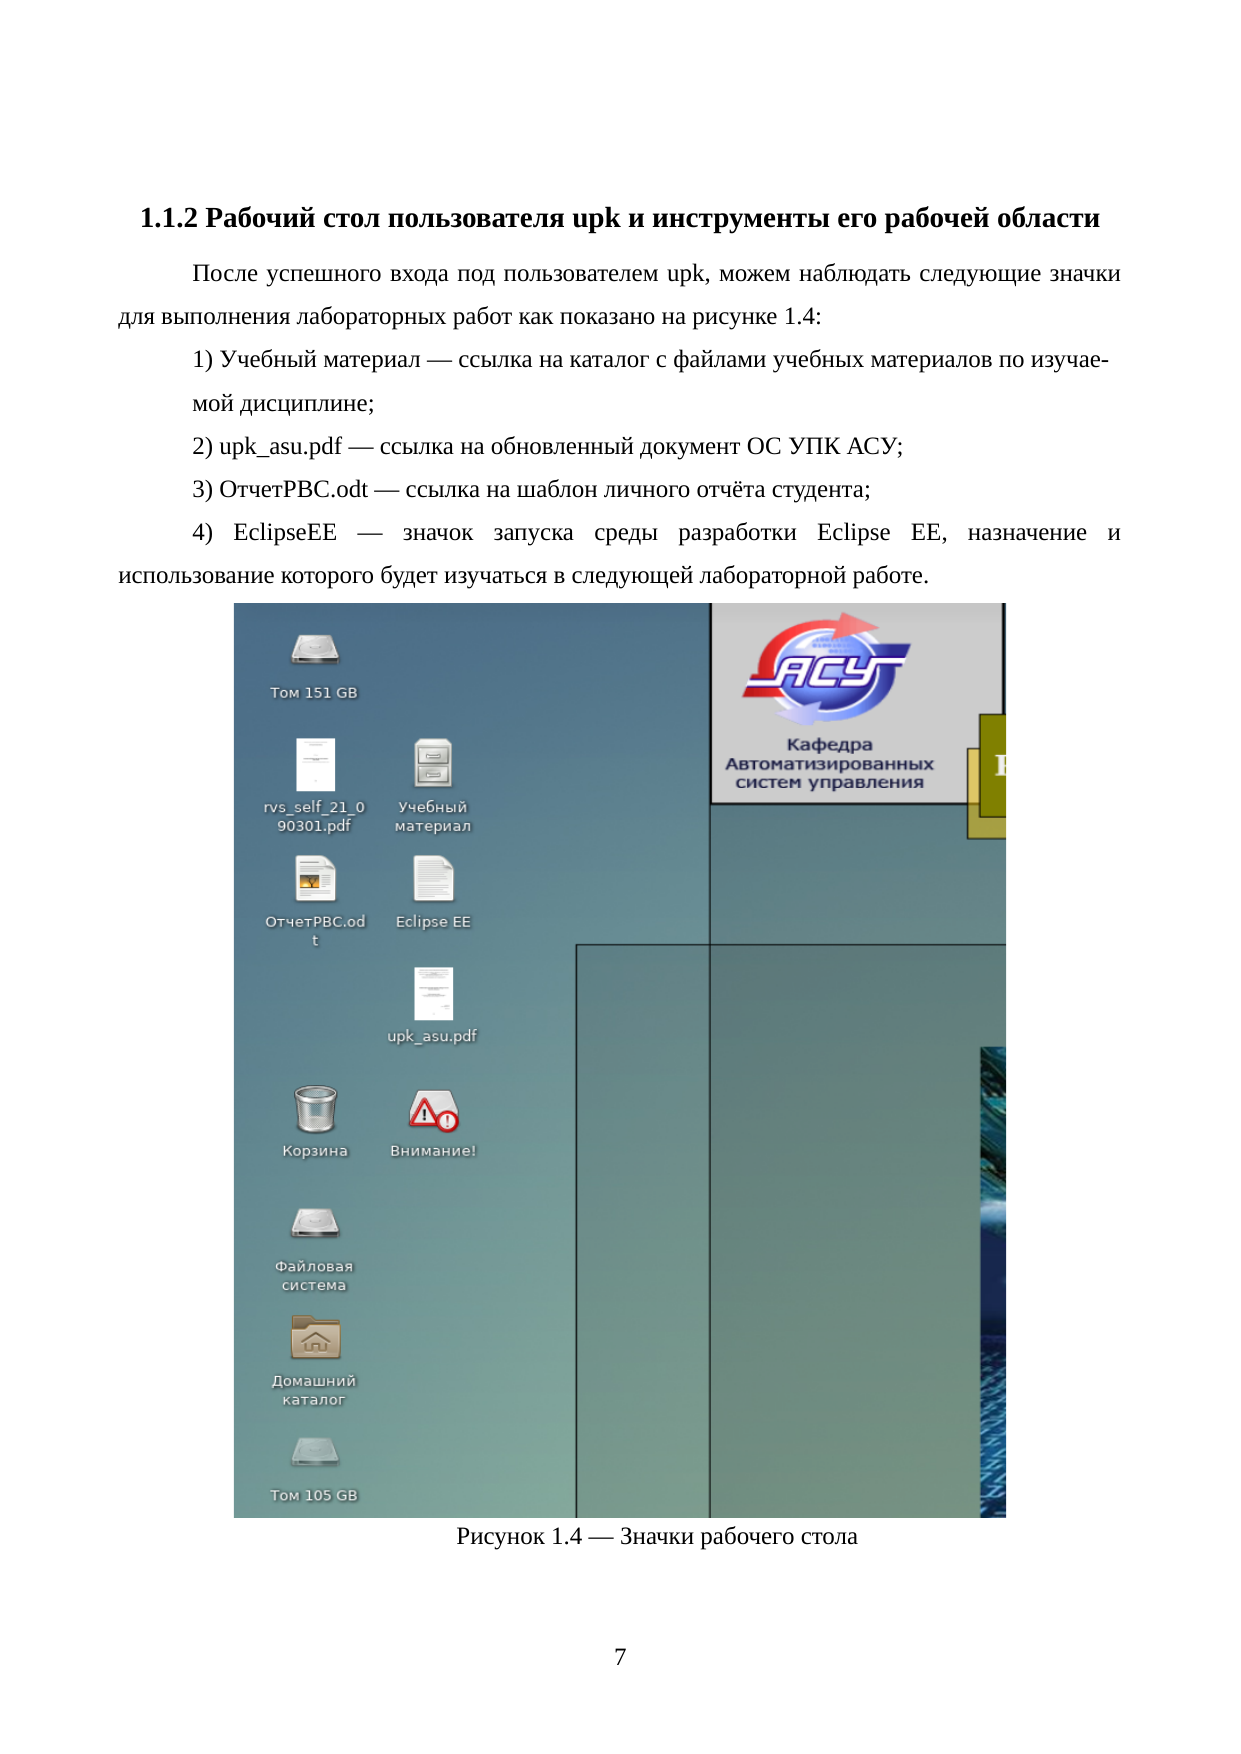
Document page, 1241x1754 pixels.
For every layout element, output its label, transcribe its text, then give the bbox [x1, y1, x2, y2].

text После успешного входа под пользователем upk, можем наблюдать следующие значки для выполнения лабораторных работ как показано на рисунке 1.4: [118, 258, 1122, 330]
text 3) ОтчетРВС.odt — ссылка на шаблон личного отчёта студента; [118, 474, 1122, 503]
text 1) Учебный материал — ссылка на каталог с файлами учебных материалов по изучае- [118, 344, 1122, 373]
text мой дисциплине; [118, 388, 1122, 416]
text Рисунок 1.4 — Значки рабочего стола [118, 603, 1122, 1550]
subtitle 1.1.2 Рабочий стол пользователя upk и инструменты его рабочей области [118, 200, 1122, 233]
text 4) EclipseEE — значок запуска среды разработки Eclipse EE, назначение и использование которого будет изучаться в следующей лабораторной работе. [118, 517, 1122, 589]
picture [233, 603, 1007, 1518]
text 2) upk_asu.pdf — ссылка на обновленный документ ОС УПК АСУ; [118, 431, 1122, 459]
